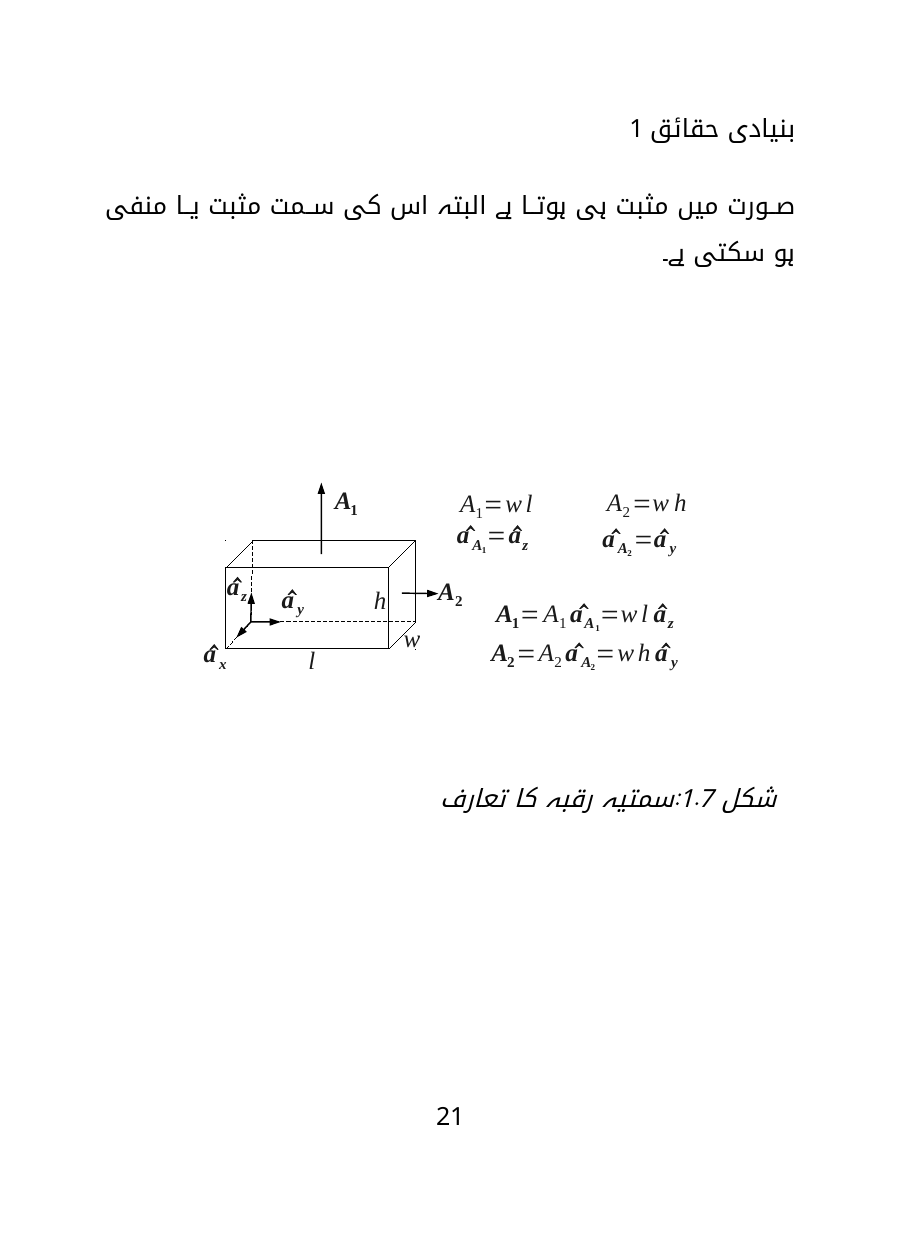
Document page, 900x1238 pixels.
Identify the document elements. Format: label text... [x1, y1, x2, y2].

text یہاں دہان کریں کہ رقبہ ہر صورت میں مثبت ہی ہوتا ہے البتہ اس کی سمت مثبت یا منفی ہو سکتی ہے۔ یہ بات کسی بھی سمتیہ کے لئے درست ہے لہٰذا کسی بھی سمتیہ کا طول ہر صورت میں مثبت ہی ہوتا ہے البتہ اس کی سمت مثبت یا منفی ہو سکتی ہے۔ [105, 182, 795, 277]
text شکل 1.7:سمتیہ رقبہ کا تعارف [124, 395, 776, 823]
